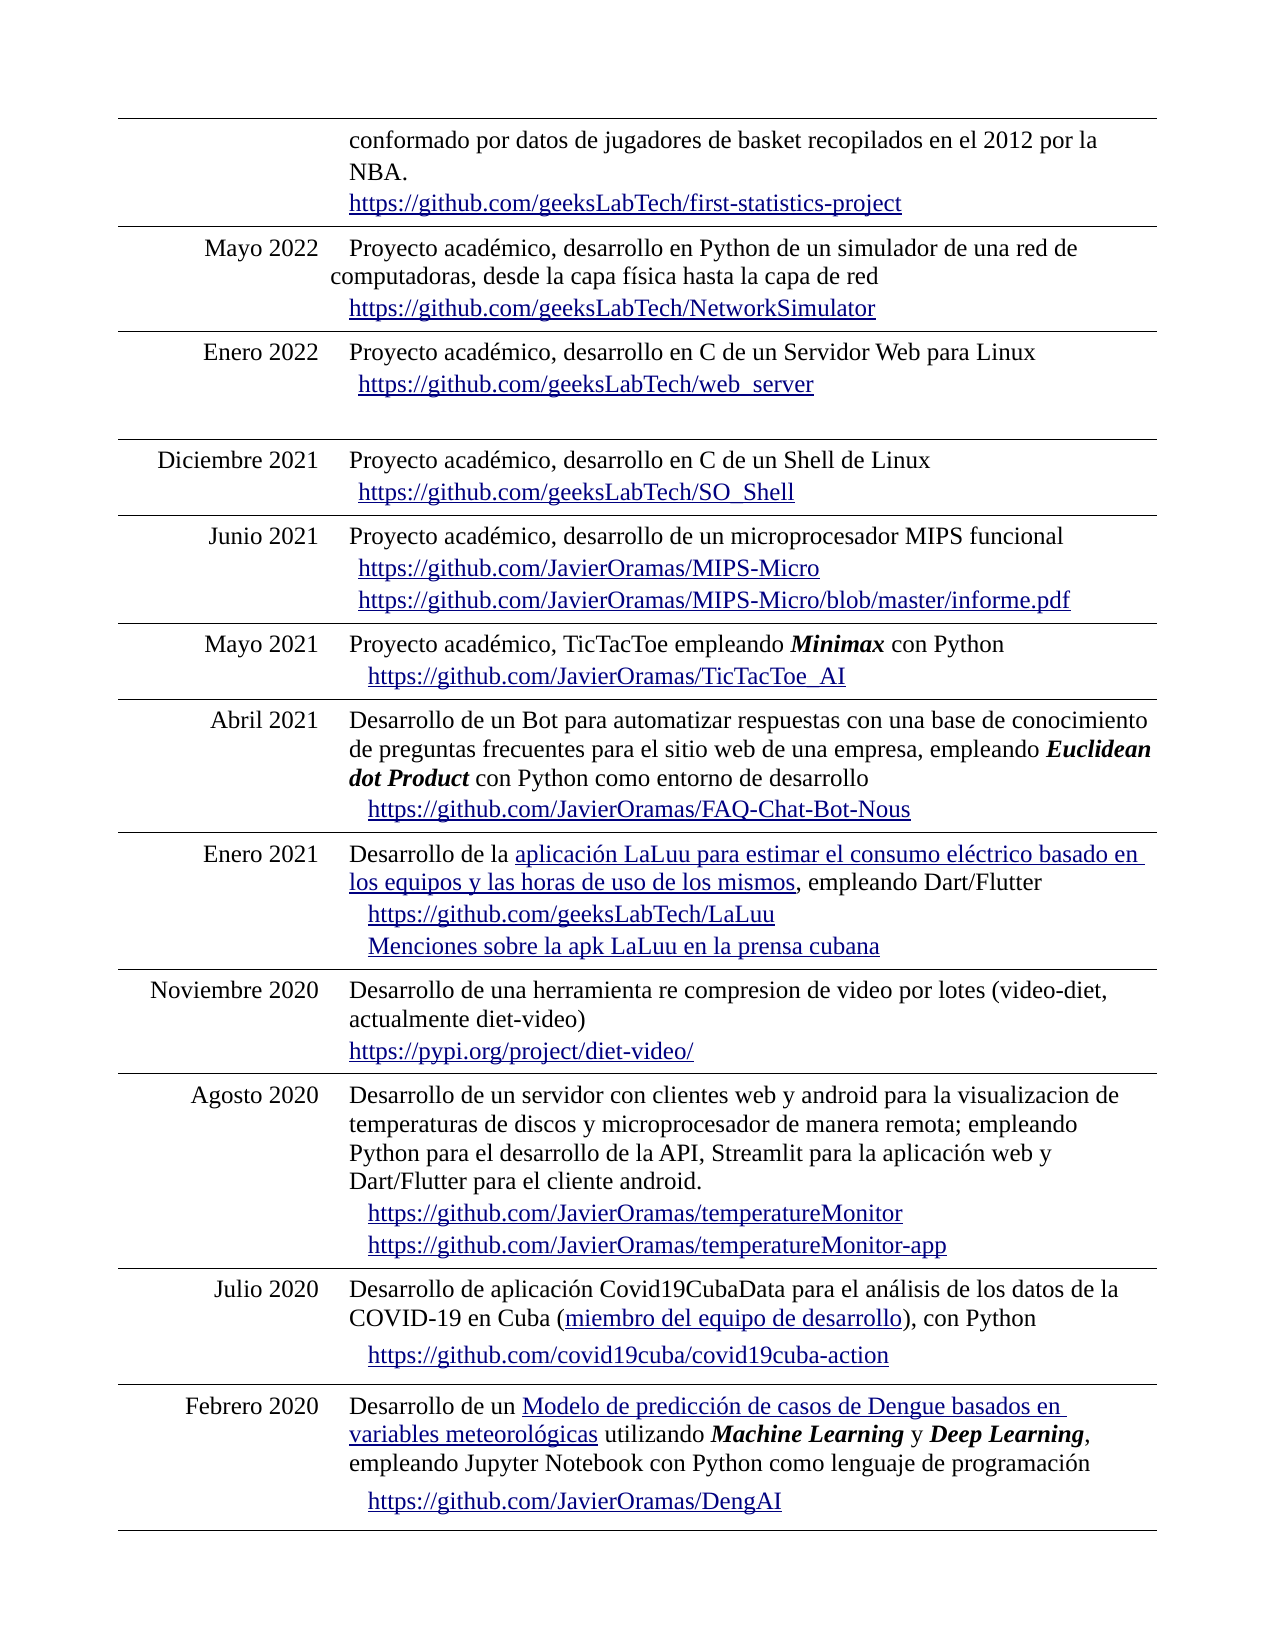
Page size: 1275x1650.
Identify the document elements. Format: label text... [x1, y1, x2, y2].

table_cell Desarrollo de una herramienta re compresion de video por lotes (video-diet, actualmente diet-video) https://pypi.org/project/diet-video/ [324, 970, 1157, 1073]
table_cell Enero 2022 [118, 332, 324, 438]
table_cell Abril 2021 [118, 700, 324, 832]
table_cell Noviembre 2020 [118, 970, 324, 1073]
table_cell Proyecto académico, desarrollo en Python de un simulador de una red de computadoras, desde la capa física hasta la capa de red https://github.com/geeksLabTech/NetworkSimulator [324, 227, 1157, 331]
table_cell Proyecto académico, desarrollo en C de un Shell de Linux https://github.com/geeksLabTech/SO_Shell [324, 440, 1157, 514]
table_cell Diciembre 2021 [118, 440, 324, 514]
table_cell Julio 2020 [118, 1269, 324, 1384]
table_cell Mayo 2021 [118, 624, 324, 698]
table_cell Proyecto académico, desarrollo en C de un Servidor Web para Linux https://github.com/geeksLabTech/web_server [324, 332, 1157, 438]
table_cell Desarrollo de la aplicación LaLuu para estimar el consumo eléctrico basado en los equipos y las horas de uso de los mismos, empleando Dart/Flutter https://github.com/geeksLabTech/LaLuu Menciones sobre la apk LaLuu en la prensa cubana [324, 833, 1157, 968]
table_cell Desarrollo de un Modelo de predicción de casos de Dengue basados en variables meteorológicas utilizando Machine Learning y Deep Learning, empleando Jupyter Notebook con Python como lenguaje de programación https://github.com/JavierOramas/DengAI [324, 1385, 1157, 1529]
table_cell Desarrollo de aplicación Covid19CubaData para el análisis de los datos de la COVID-19 en Cuba (miembro del equipo de desarrollo), con Python https://github.com/covid19cuba/covid19cuba-action [324, 1269, 1157, 1384]
table_cell Proyecto académico, desarrollo de un microprocesador MIPS funcional https://github.com/JavierOramas/MIPS-Micro https://github.com/JavierOramas/MIPS-Micro/blob/master/informe.pdf [324, 516, 1157, 622]
table_cell conformado por datos de jugadores de basket recopilados en el 2012 por la NBA. https://github.com/geeksLabTech/first-statistics-project [324, 119, 1157, 226]
table_cell Mayo 2022 [118, 227, 324, 331]
table_cell [118, 119, 324, 226]
table_cell Desarrollo de un Bot para automatizar respuestas con una base de conocimiento de preguntas frecuentes para el sitio web de una empresa, empleando Euclidean dot Product con Python como entorno de desarrollo https://github.com/JavierOramas/FAQ-Chat-Bot-Nous [324, 700, 1157, 832]
table_cell Desarrollo de un servidor con clientes web y android para la visualizacion de temperaturas de discos y microprocesador de manera remota; empleando Python para el desarrollo de la API, Streamlit para la aplicación web y Dart/Flutter para el cliente android. https://github.com/JavierOramas/temperatureMonitor https://github.com/JavierOramas/temperatureMonitor-app [324, 1074, 1157, 1267]
table_cell Junio 2021 [118, 516, 324, 622]
table_cell Agosto 2020 [118, 1074, 324, 1267]
table_cell Febrero 2020 [118, 1385, 324, 1529]
table_cell Enero 2021 [118, 833, 324, 968]
table_cell Proyecto académico, TicTacToe empleando Minimax con Python https://github.com/JavierOramas/TicTacToe_AI [324, 624, 1157, 698]
